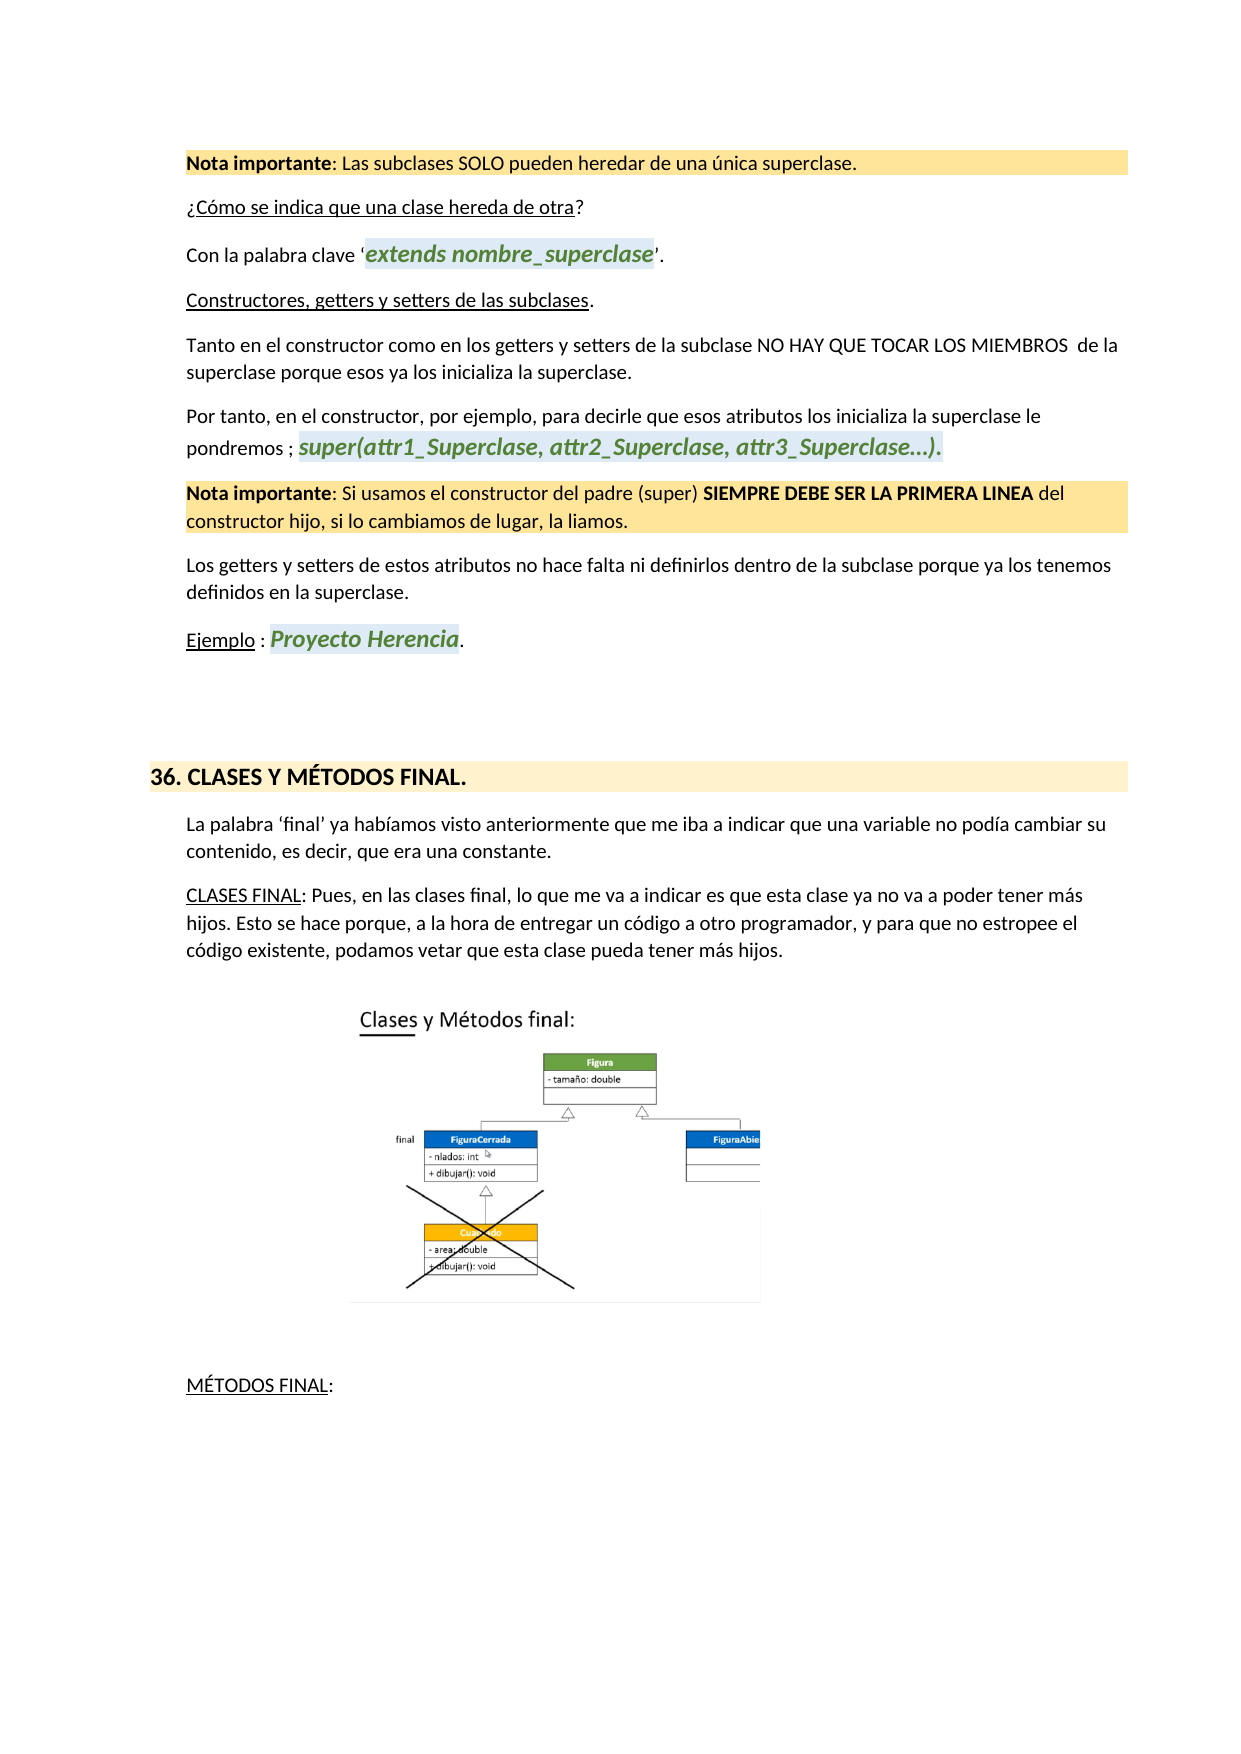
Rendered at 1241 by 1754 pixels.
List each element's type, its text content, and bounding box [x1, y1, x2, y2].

text Nota importante: Las subclases SOLO pueden heredar de una única superclase. [186, 150, 1128, 175]
text MÉTODOS FINAL: [186, 1372, 1128, 1398]
text Tanto en el constructor como en los getters y setters de la subclase NO HAY QUE TOCAR LOS MIEMBROS de la superclase porque esos ya los inicializa la superclase. [186, 332, 1128, 384]
picture [349, 997, 761, 1308]
text Los getters y setters de estos atributos no hace falta ni definirlos dentro de la subclase porque ya los tenemos definidos en la superclase. [186, 552, 1128, 605]
text CLASES FINAL: Pues, en las clases final, lo que me va a indicar es que esta clase ya no va a poder tener más hijos. Esto se hace porque, a la hora de entregar un código a otro programador, y para que no estropee el código existente, podamos vetar que esta clase pueda tener más hijos. [186, 882, 1128, 962]
text Por tanto, en el constructor, por ejemplo, para decirle que esos atributos los inicializa la superclase le pondremos ; super(attr1_Superclase, attr2_Superclase, attr3_Superclase…). [186, 403, 1128, 462]
text Con la palabra clave ‘extends nombre_superclase’. [186, 238, 1128, 269]
text ¿Cómo se indica que una clase hereda de otra? [186, 194, 1128, 219]
text Ejemplo : Proyecto Herencia. [186, 623, 1128, 654]
text Constructores, getters y setters de las subclases. [186, 288, 1128, 313]
list CLASES Y MÉTODOS FINAL. [150, 761, 1128, 792]
text La palabra ‘final’ ya habíamos visto anteriormente que me iba a indicar que una variable no podía cambiar su contenido, es decir, que era una constante. [186, 811, 1128, 864]
text Nota importante: Si usamos el constructor del padre (super) SIEMPRE DEBE SER LA PRIMERA LINEA del constructor hijo, si lo cambiamos de lugar, la liamos. [186, 481, 1128, 533]
